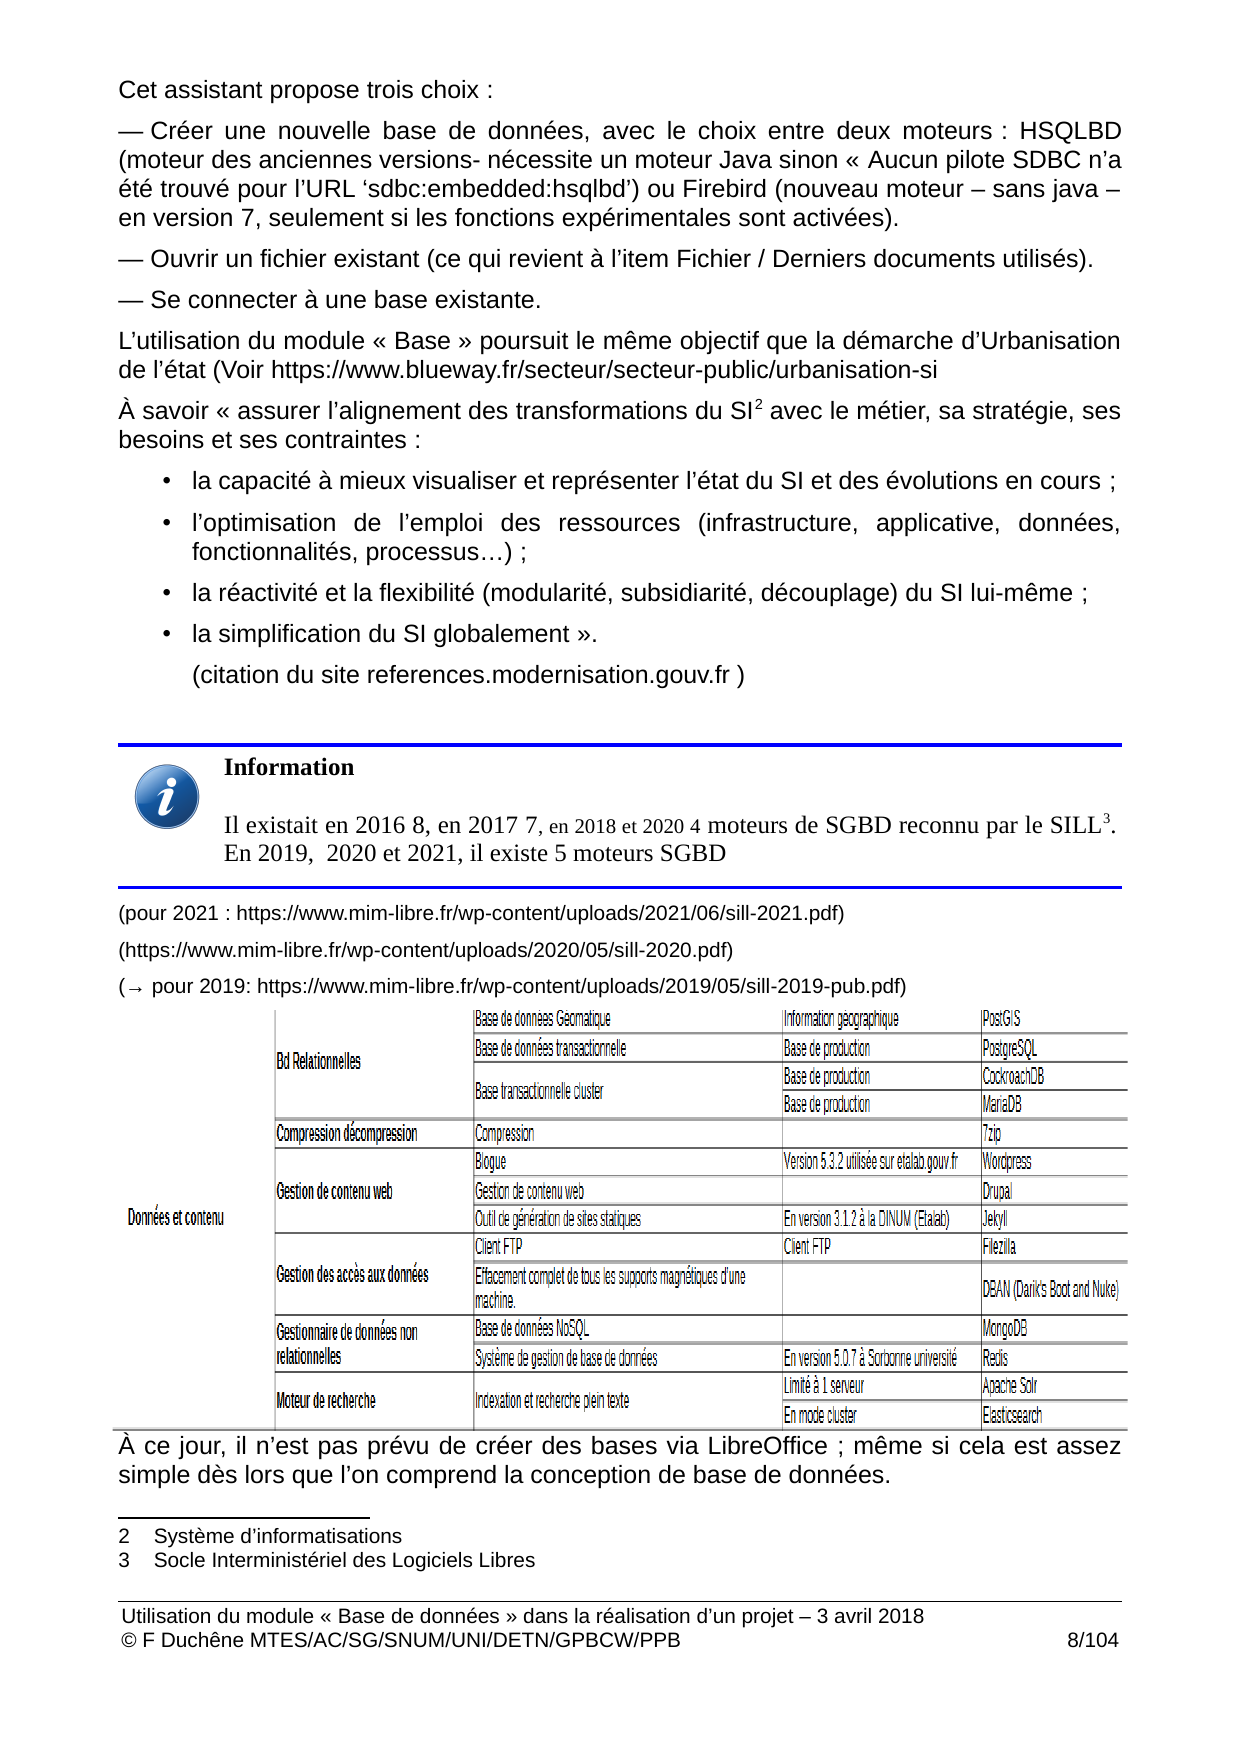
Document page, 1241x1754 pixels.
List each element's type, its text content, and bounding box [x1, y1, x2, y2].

text Cet assistant propose trois choix : [118, 75, 1122, 104]
list la simplification du SI globalement ». [162, 619, 1122, 648]
picture [112, 1010, 1128, 1431]
text — Ouvrir un fichier existant (ce qui revient à l’item Fichier / Derniers documents utilisés). [118, 244, 1122, 272]
text L’utilisation du module « Base » poursuit le même objectif que la démarche d’Urbanisation de l’état (Voir https://www.blueway.fr/secteur/secteur-public/urbanisation-si [118, 326, 1122, 384]
text (pour 2021 : https://www.mim-libre.fr/wp-content/uploads/2021/06/sill-2021.pdf) [118, 901, 1122, 925]
list (citation du site references.modernisation.gouv.fr ) [162, 660, 1122, 689]
text (https://www.mim-libre.fr/wp-content/uploads/2020/05/sill-2020.pdf) [118, 937, 1122, 961]
text (→ pour 2019: https://www.mim-libre.fr/wp-content/uploads/2019/05/sill-2019-pub.pdf) [118, 974, 1122, 998]
text À ce jour, il n’est pas prévu de créer des bases via LibreOffice ; même si cela est assez simple dès lors que l’on comprend la conception de base de données. [118, 1431, 1122, 1488]
text À savoir « assurer l’alignement des transformations du SI avec le métier, sa stratégie, ses besoins et ses contraintes : [118, 396, 1122, 454]
table_header Information Il existait en 2016 8, en 2017 7, en 2018 et 2020 4 moteurs de SGBD reconnu par le SILL. En 2019, 2020 et 2021, il existe 5 moteurs SGBD [218, 747, 1122, 886]
list l’optimisation de l’emploi des ressources (infrastructure, applicative, données, fonctionnalités, processus…) ; [162, 508, 1122, 565]
text — Se connecter à une base existante. [118, 285, 1122, 314]
list la capacité à mieux visualiser et représenter l’état du SI et des évolutions en cours ; [162, 466, 1122, 495]
text Système d’informatisations [118, 1524, 1122, 1548]
table_header [118, 747, 218, 886]
picture [123, 752, 213, 842]
text — Créer une nouvelle base de données, avec le choix entre deux moteurs : HSQLBD (moteur des anciennes versions- nécessite un moteur Java sinon « Aucun pilote SDBC n’a été trouvé pour l’URL ‘sdbc:embedded:hsqlbd’) ou Firebird (nouveau moteur – sans java – en version 7, seulement si les fonctions expérimentales sont activées). [118, 116, 1122, 231]
list la réactivité et la flexibilité (modularité, subsidiarité, découplage) du SI lui-même ; [162, 578, 1122, 607]
